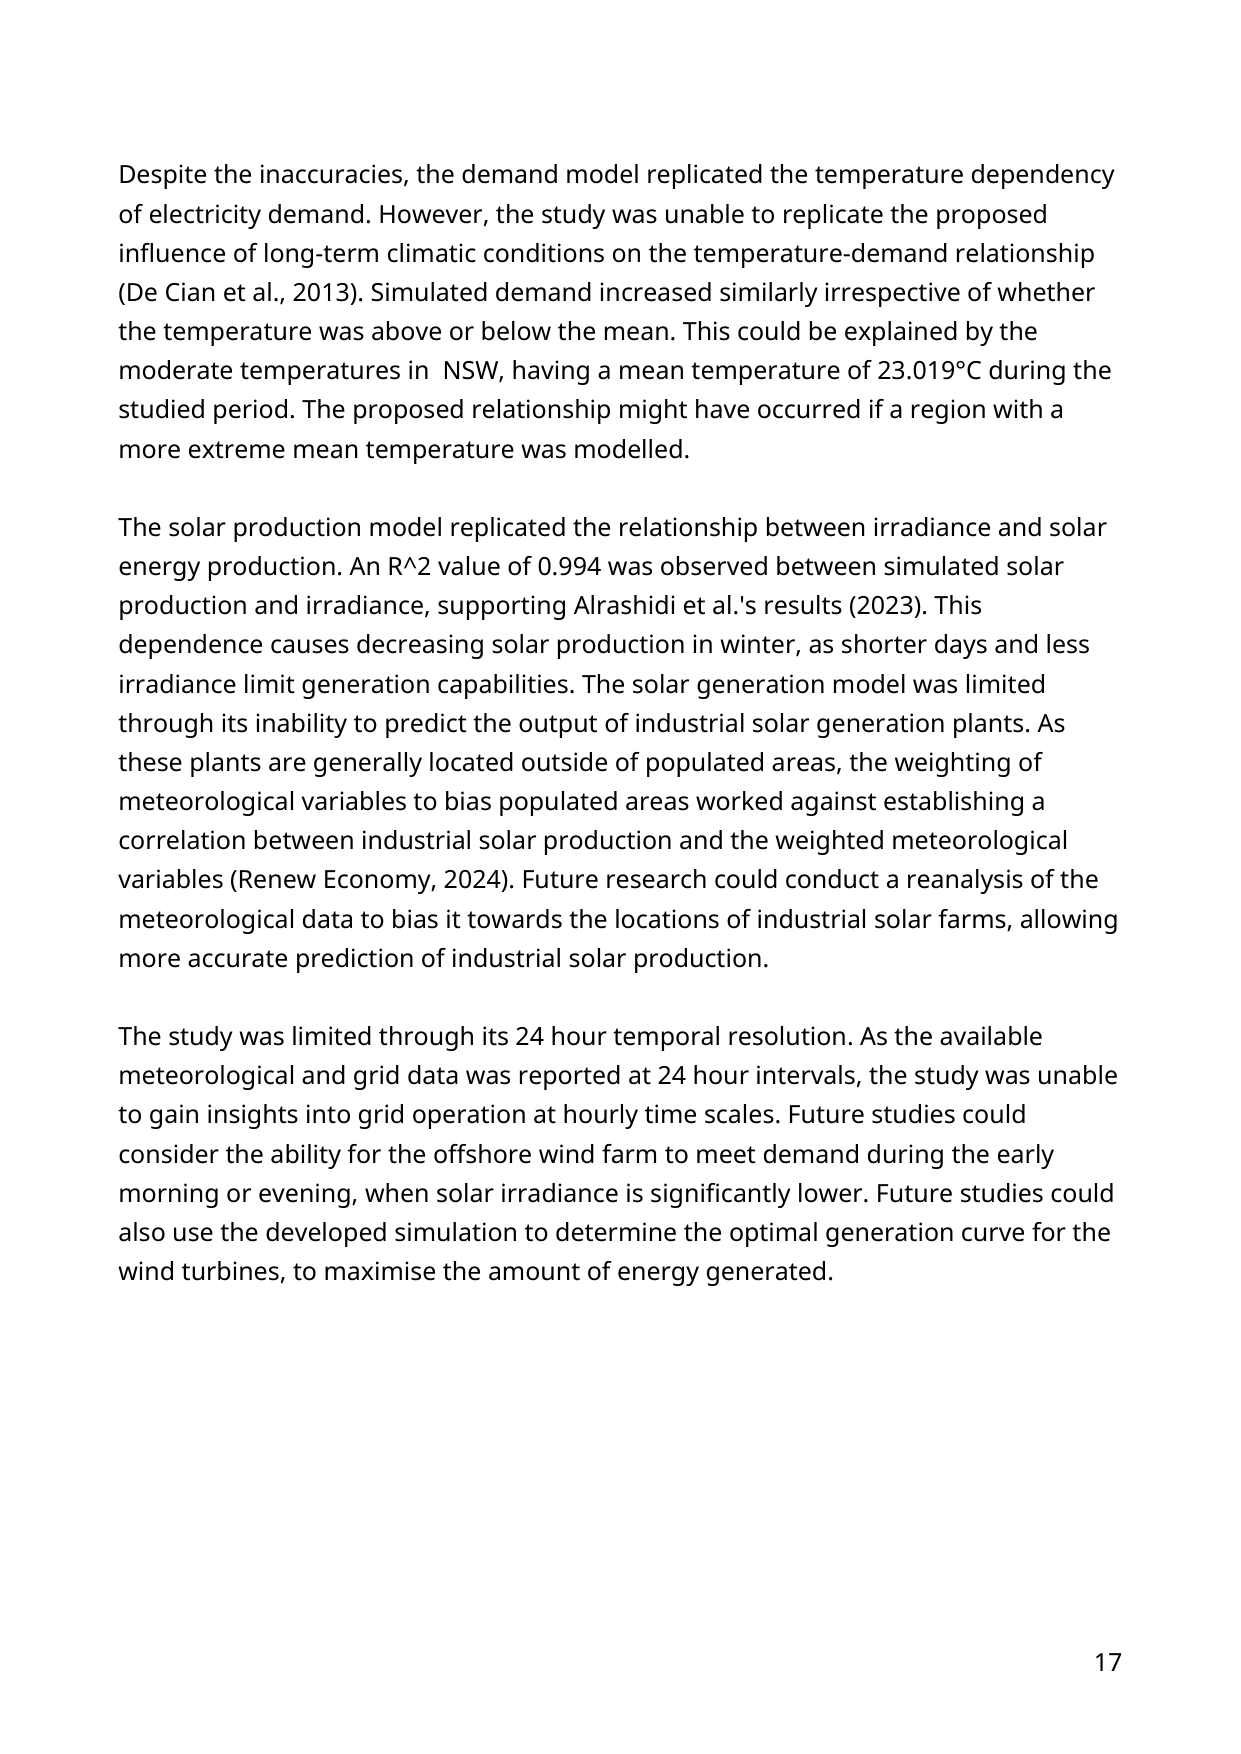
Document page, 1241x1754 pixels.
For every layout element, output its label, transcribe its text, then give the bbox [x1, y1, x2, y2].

text The solar production model replicated the relationship between irradiance and solar energy production. An R^2 value of 0.994 was observed between simulated solar production and irradiance, supporting Alrashidi et al.'s results (2023). This dependence causes decreasing solar production in winter, as shorter days and less irradiance limit generation capabilities. The solar generation model was limited through its inability to predict the output of industrial solar generation plants. As these plants are generally located outside of populated areas, the weighting of meteorological variables to bias populated areas worked against establishing a correlation between industrial solar production and the weighted meteorological variables (Renew Economy, 2024). Future research could conduct a reanalysis of the meteorological data to bias it towards the locations of industrial solar farms, allowing more accurate prediction of industrial solar production. [118, 510, 1122, 974]
text The study was limited through its 24 hour temporal resolution. As the available meteorological and grid data was reported at 24 hour intervals, the study was unable to gain insights into grid operation at hourly time scales. Future studies could consider the ability for the offshore wind farm to meet demand during the early morning or evening, when solar irradiance is significantly lower. Future studies could also use the developed simulation to determine the optimal generation curve for the wind turbines, to maximise the amount of energy generated. [118, 1019, 1122, 1288]
text Despite the inaccuracies, the demand model replicated the temperature dependency of electricity demand. However, the study was unable to replicate the proposed influence of long-term climatic conditions on the temperature-demand relationship (De Cian et al., 2013). Simulated demand increased similarly irrespective of whether the temperature was above or below the mean. This could be explained by the moderate temperatures in NSW, having a mean temperature of 23.019°C during the studied period. The proposed relationship might have occurred if a region with a more extreme mean temperature was modelled. [118, 157, 1122, 465]
